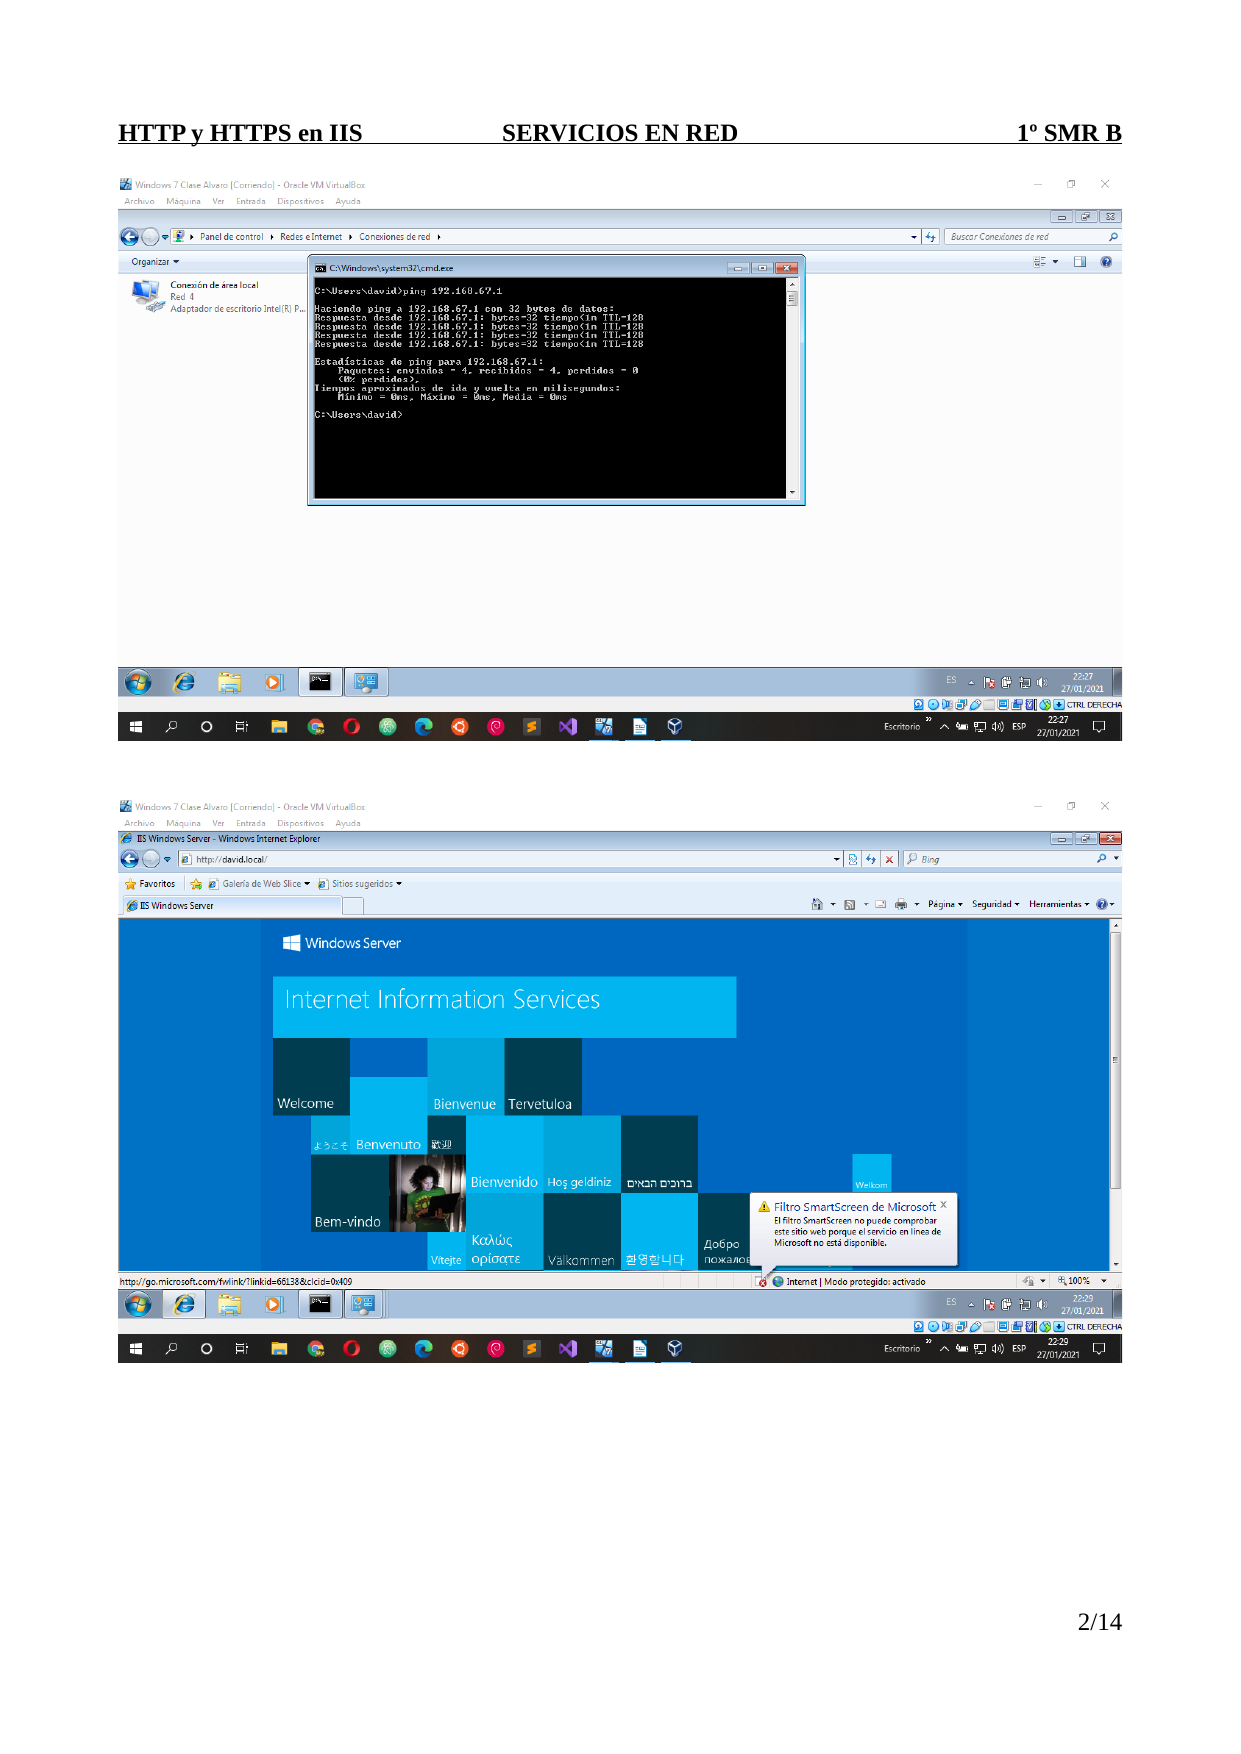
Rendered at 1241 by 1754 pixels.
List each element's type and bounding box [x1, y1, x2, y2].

picture [118, 176, 1123, 741]
picture [118, 798, 1123, 1363]
